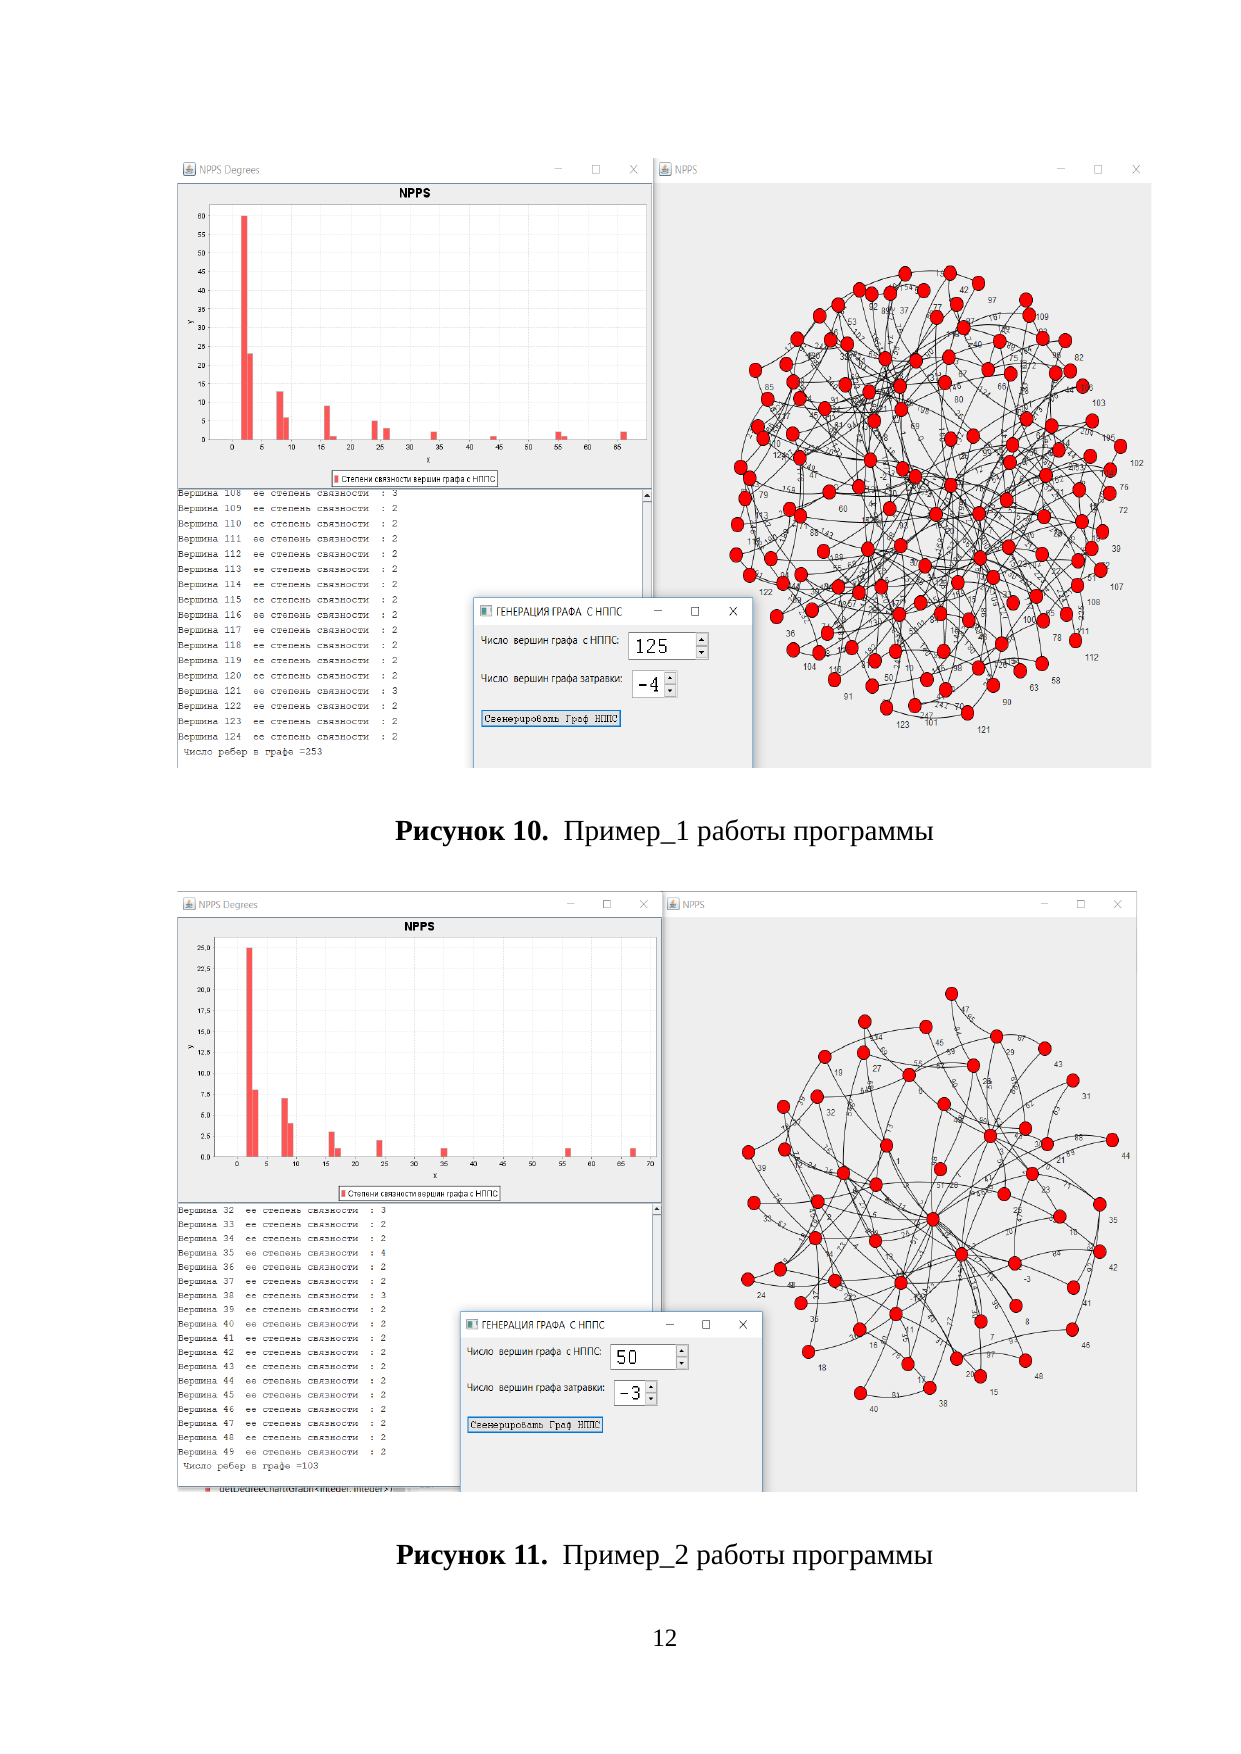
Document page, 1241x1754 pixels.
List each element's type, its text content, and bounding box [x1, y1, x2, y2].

picture [177, 891, 1138, 1492]
text Рисунок 10. Пример_1 работы программы [177, 813, 1152, 847]
text Рисунок 11. Пример_2 работы программы [177, 1537, 1152, 1571]
picture [177, 158, 1152, 768]
